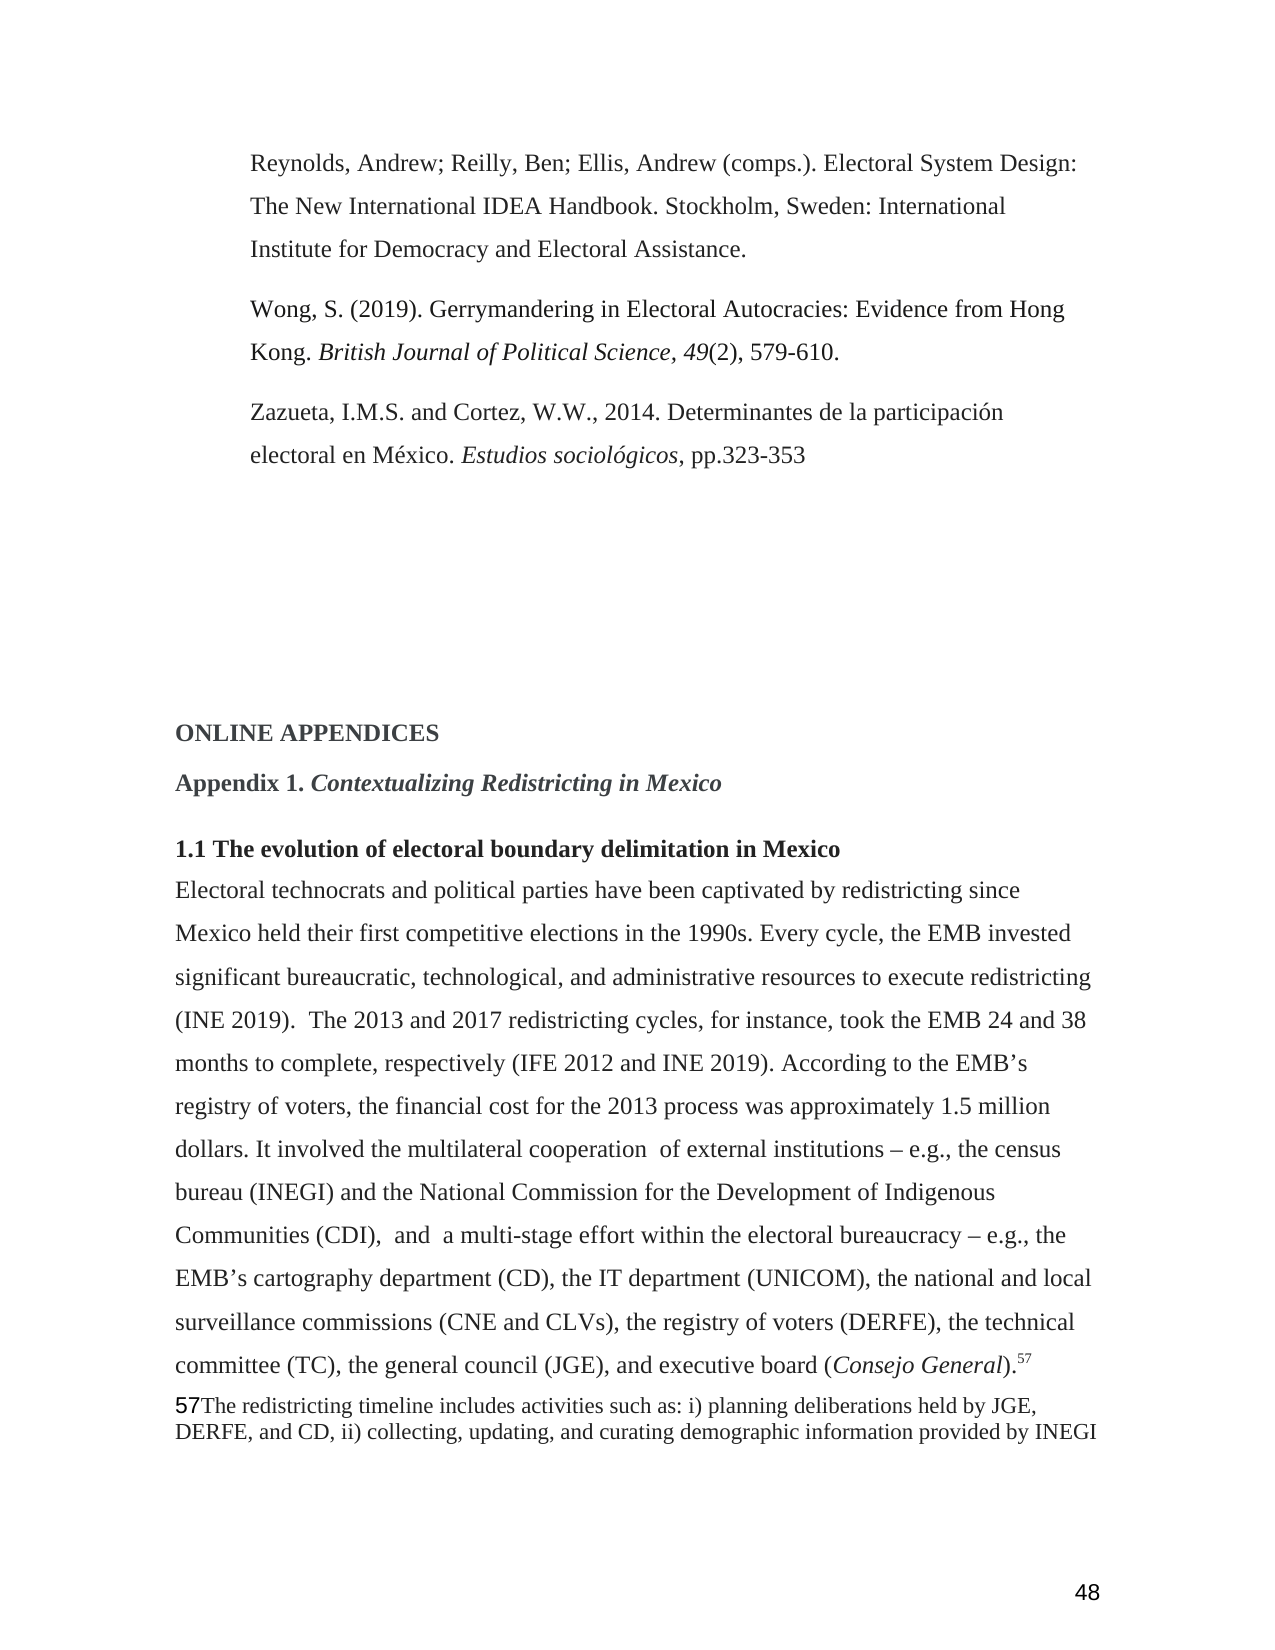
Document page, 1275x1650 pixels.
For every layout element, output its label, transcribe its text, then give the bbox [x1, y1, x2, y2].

text Reynolds, Andrew; Reilly, Ben; Ellis, Andrew (comps.). Electoral System Design: The New International IDEA Handbook. Stockholm, Sweden: International Institute for Democracy and Electoral Assistance. [250, 148, 1088, 263]
text The redistricting timeline includes activities such as: i) planning deliberations held by JGE, DERFE, and CD, ii) collecting, updating, and curating demographic information provided by INEGI [175, 1392, 1100, 1445]
subtitle ONLINE APPENDICES [175, 718, 1088, 747]
subtitle Appendix 1. Contextualizing Redistricting in Mexico [175, 768, 1088, 797]
text Electoral technocrats and political parties have been captivated by redistricting since Mexico held their first competitive elections in the 1990s. Every cycle, the EMB invested significant bureaucratic, technological, and administrative resources to execute redistricting (INE 2019). The 2013 and 2017 redistricting cycles, for instance, took the EMB 24 and 38 months to complete, respectively (IFE 2012 and INE 2019). According to the EMB’s registry of voters, the financial cost for the 2013 process was approximately 1.5 million dollars. It involved the multilateral cooperation of external institutions – e.g., the census bureau (INEGI) and the National Commission for the Development of Indigenous Communities (CDI), and a multi-stage effort within the electoral bureaucracy – e.g., the EMB’s cartography department (CD), the IT department (UNICOM), the national and local surveillance commissions (CNE and CLVs), the registry of voters (DERFE), the technical committee (TC), the general council (JGE), and executive board (Consejo General). [175, 875, 1100, 1378]
subtitle 1.1 The evolution of electoral boundary delimitation in Mexico [175, 834, 1100, 863]
text Zazueta, I.M.S. and Cortez, W.W., 2014. Determinantes de la participación electoral en México. Estudios sociológicos, pp.323-353 [250, 397, 1088, 469]
text Wong, S. (2019). Gerrymandering in Electoral Autocracies: Evidence from Hong Kong. British Journal of Political Science, 49(2), 579-610. [250, 294, 1088, 366]
